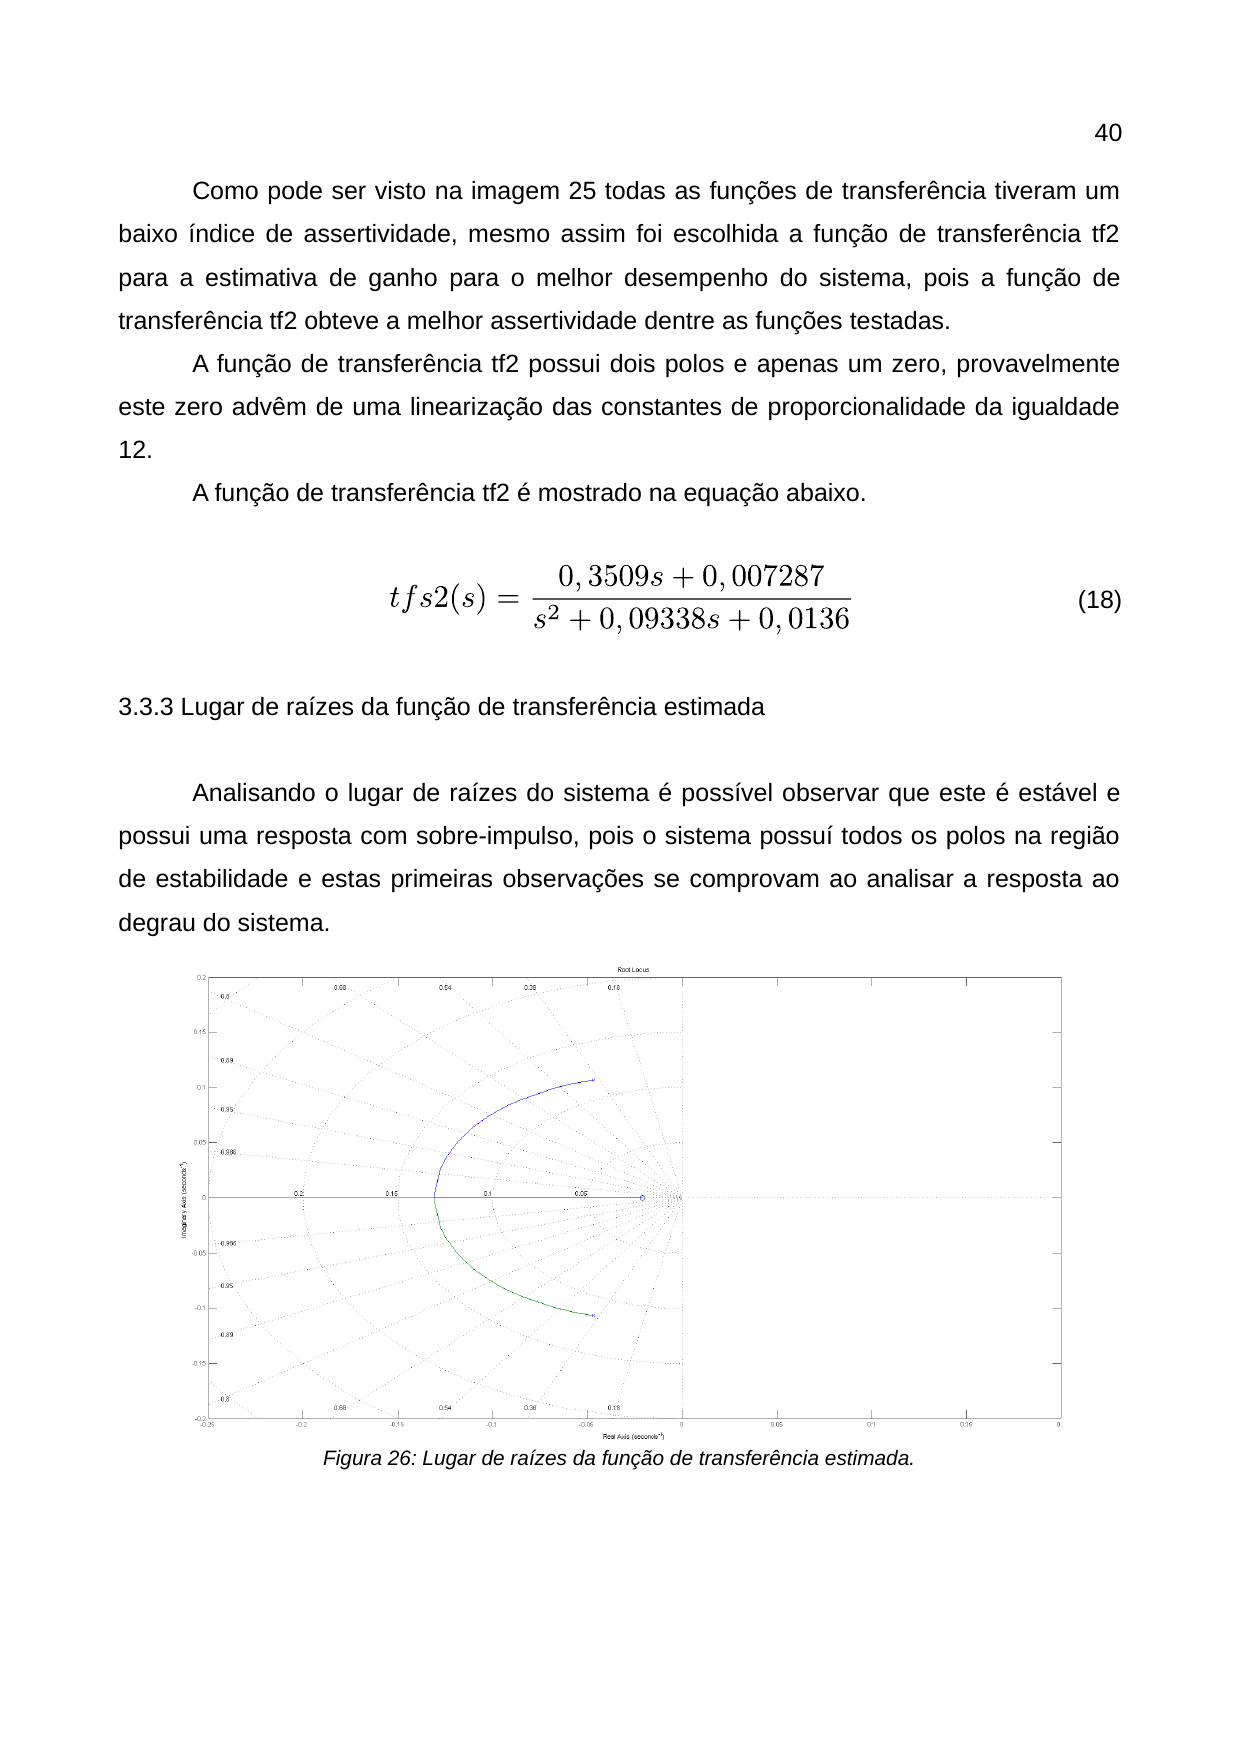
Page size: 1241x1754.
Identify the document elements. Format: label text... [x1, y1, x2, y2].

text Analisando o lugar de raízes do sistema é possível observar que este é estável e possui uma resposta com sobre-impulso, pois o sistema possuí todos os polos na região de estabilidade e estas primeiras observações se comprovam ao analisar a resposta ao degrau do sistema. [118, 778, 1122, 936]
picture [177, 963, 1063, 1442]
text (18) [814, 564, 1122, 634]
text A função de transferência tf2 é mostrado na equação abaixo. [118, 478, 1122, 507]
text [118, 564, 565, 634]
subtitle 3.3.3 Lugar de raízes da função de transferência estimada [118, 692, 1122, 721]
text Como pode ser visto na imagem 25 todas as funções de transferência tiveram um baixo índice de assertividade, mesmo assim foi escolhida a função de transferência tf2 para a estimativa de ganho para o melhor desempenho do sistema, pois a função de transferência tf2 obteve a melhor assertividade dentre as funções testadas. [118, 176, 1122, 334]
text A função de transferência tf2 possui dois polos e apenas um zero, provavelmente este zero advêm de uma linearização das constantes de proporcionalidade da igualdade 12. [118, 349, 1122, 464]
text Figura 26: Lugar de raízes da função de transferência estimada. [178, 1442, 1063, 1470]
